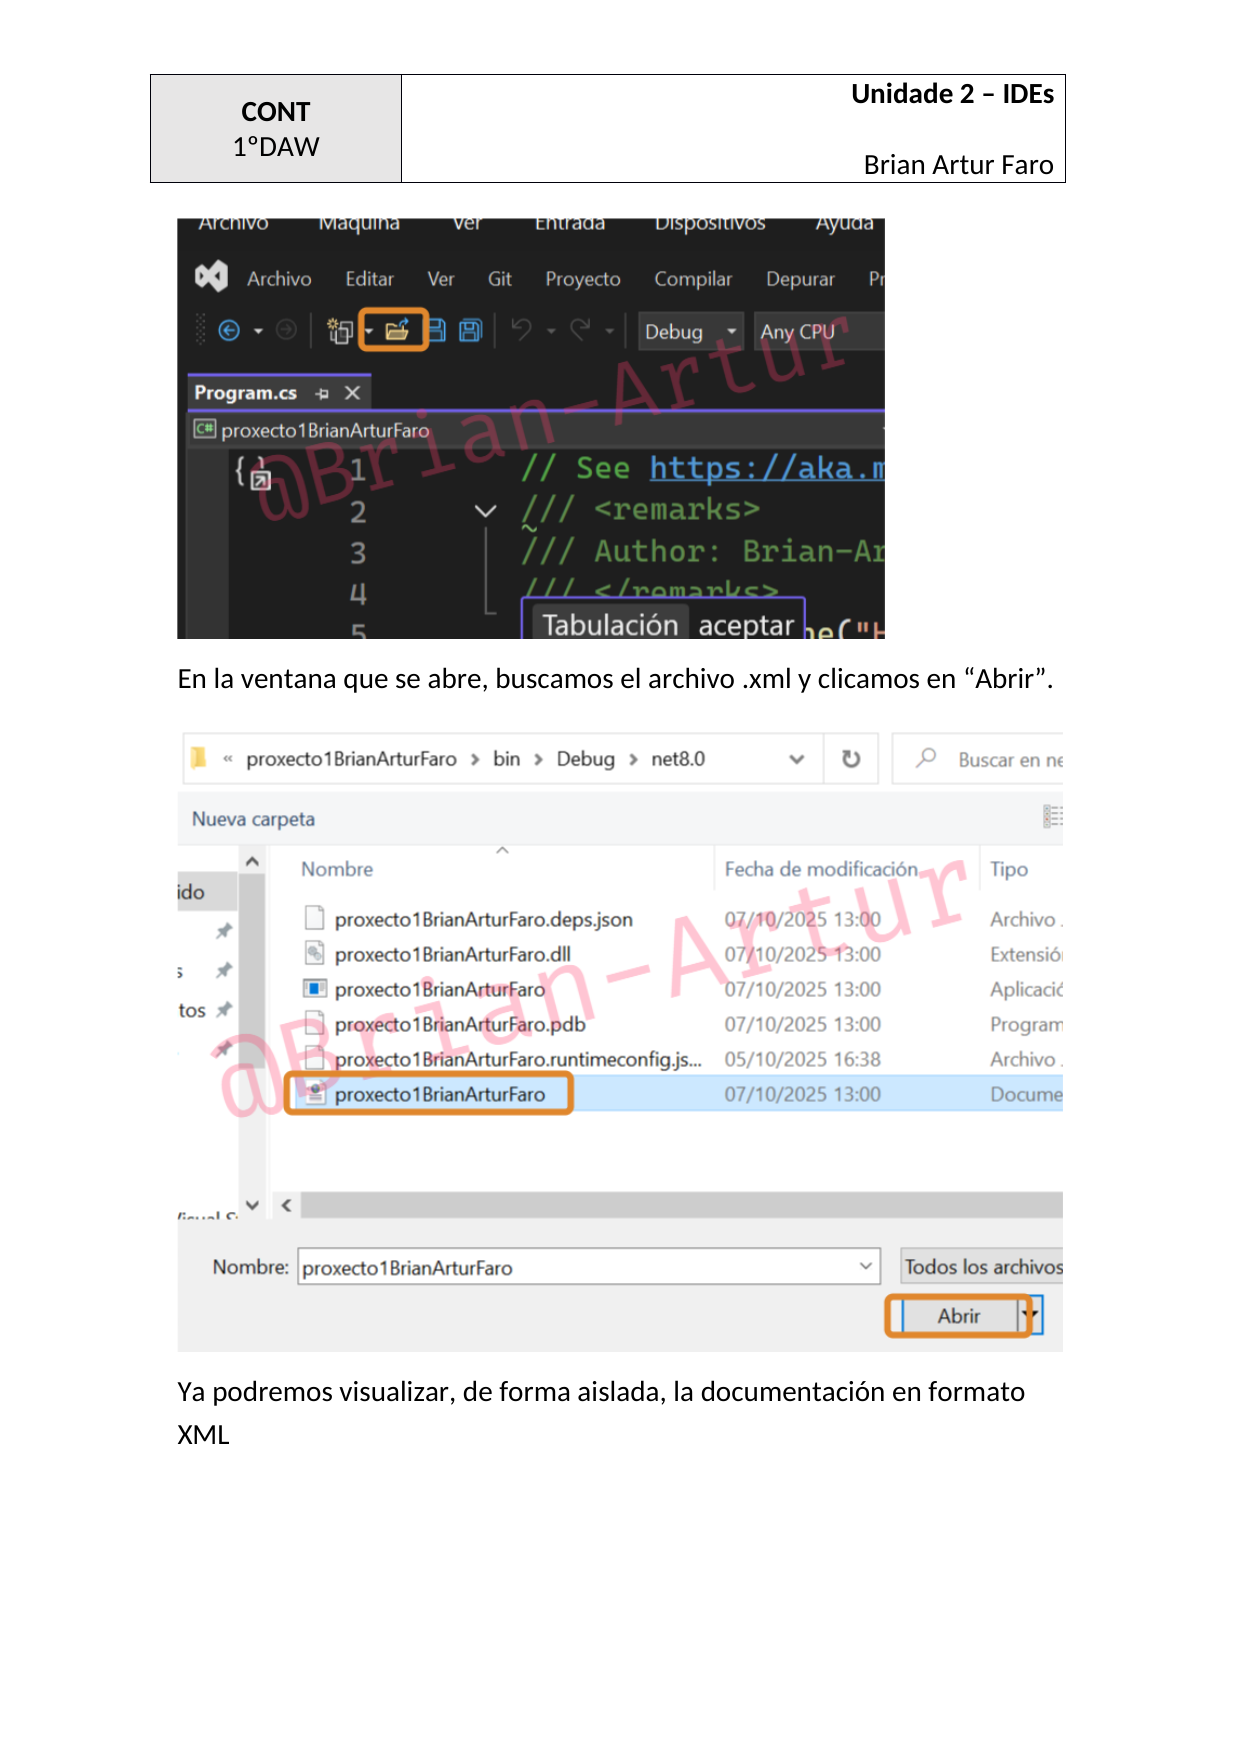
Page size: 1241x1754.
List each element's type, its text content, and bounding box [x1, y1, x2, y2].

picture [177, 717, 1063, 1352]
text En la ventana que se abre, buscamos el archivo .xml y clicamos en “Abrir”. [177, 660, 1063, 696]
picture [177, 218, 885, 639]
text Ya podremos visualizar, de forma aislada, la documentación en formato XML [177, 1373, 1063, 1451]
